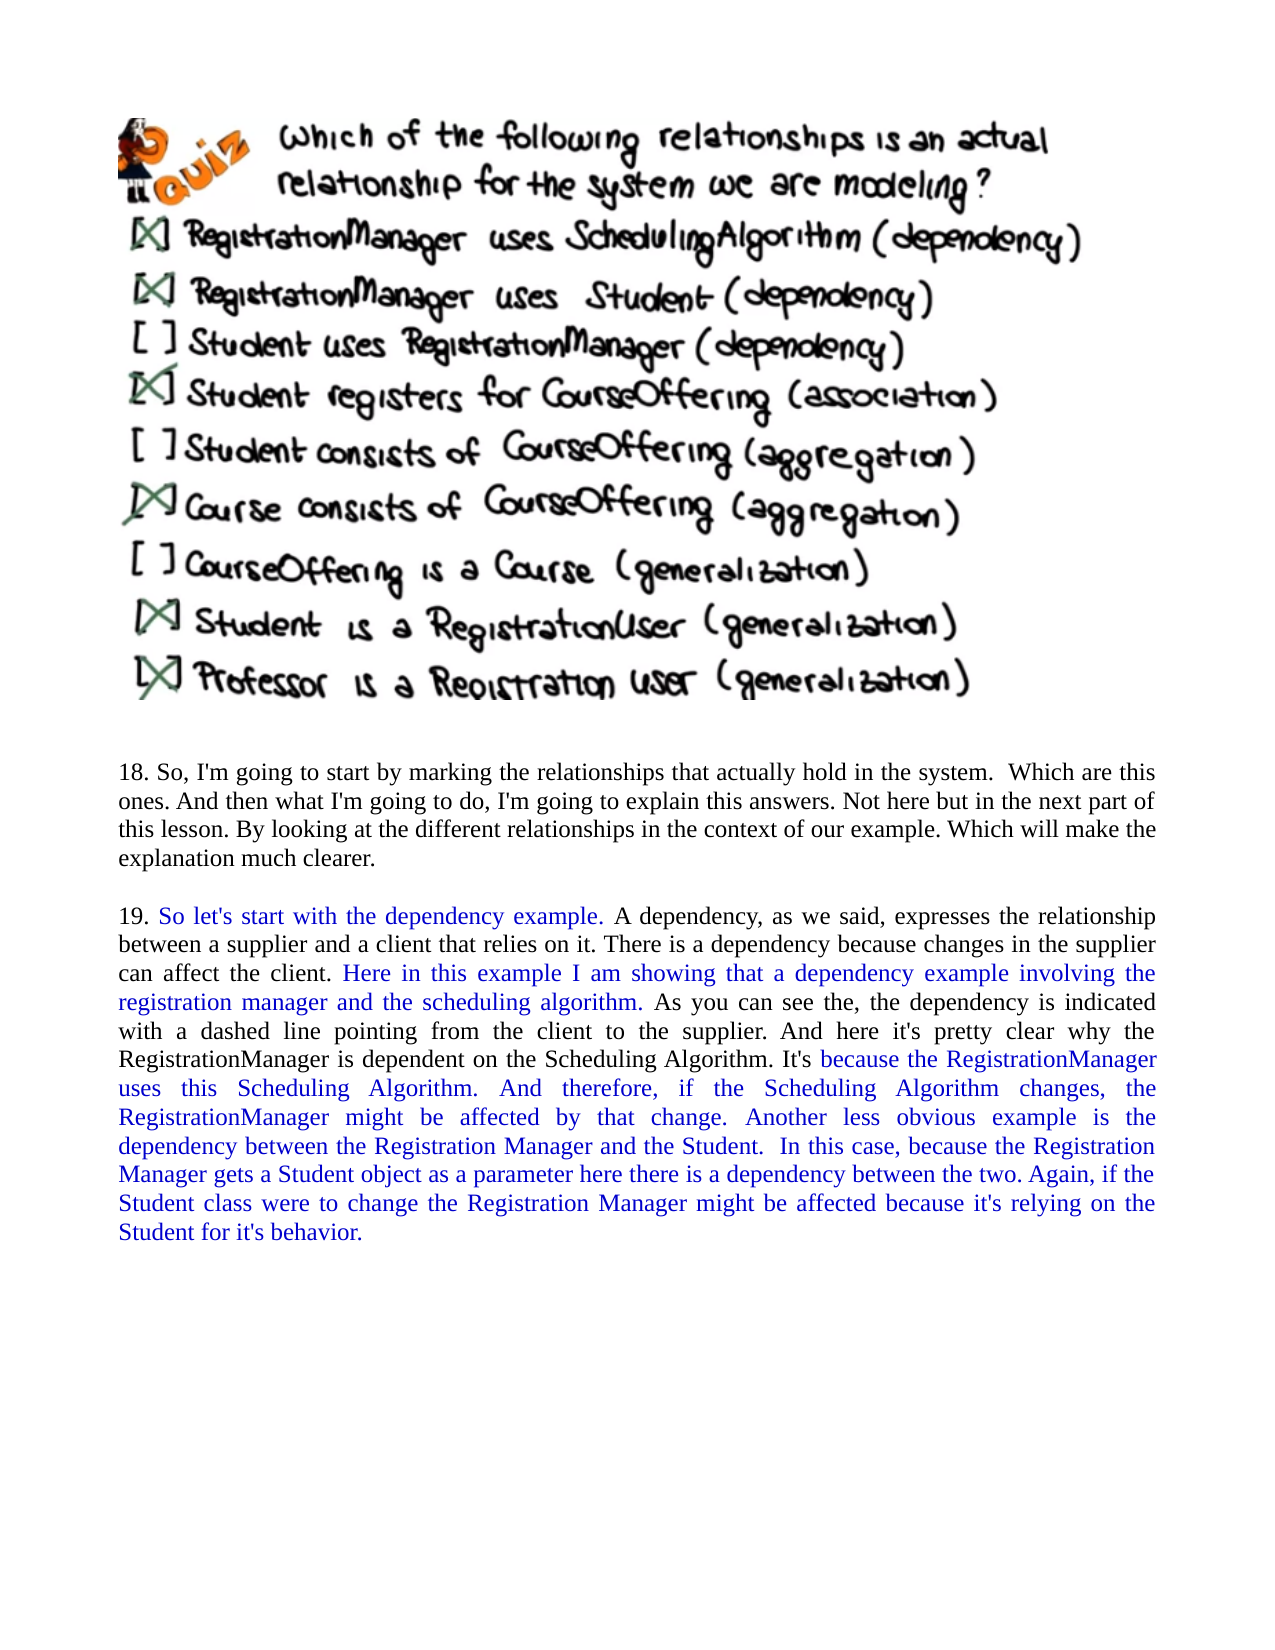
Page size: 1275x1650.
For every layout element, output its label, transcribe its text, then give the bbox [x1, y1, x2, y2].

picture [118, 118, 1157, 700]
text 18. So, I'm going to start by marking the relationships that actually hold in the system. Which are this ones. And then what I'm going to do, I'm going to explain this answers. Not here but in the next part of this lesson. By looking at the different relationships in the context of our example. Which will make the explanation much clearer. [118, 757, 1157, 872]
text 19. So let's start with the dependency example. A dependency, as we said, expresses the relationship between a supplier and a client that relies on it. There is a dependency because changes in the supplier can affect the client. Here in this example I am showing that a dependency example involving the registration manager and the scheduling algorithm. As you can see the, the dependency is indicated with a dashed line pointing from the client to the supplier. And here it's pretty clear why the RegistrationManager is dependent on the Scheduling Algorithm. It's because the RegistrationManager uses this Scheduling Algorithm. And therefore, if the Scheduling Algorithm changes, the RegistrationManager might be affected by that change. Another less obvious example is the dependency between the Registration Manager and the Student. In this case, because the Registration Manager gets a Student object as a parameter here there is a dependency between the two. Again, if the Student class were to change the Registration Manager might be affected because it's relying on the Student for it's behavior. [118, 901, 1157, 1246]
